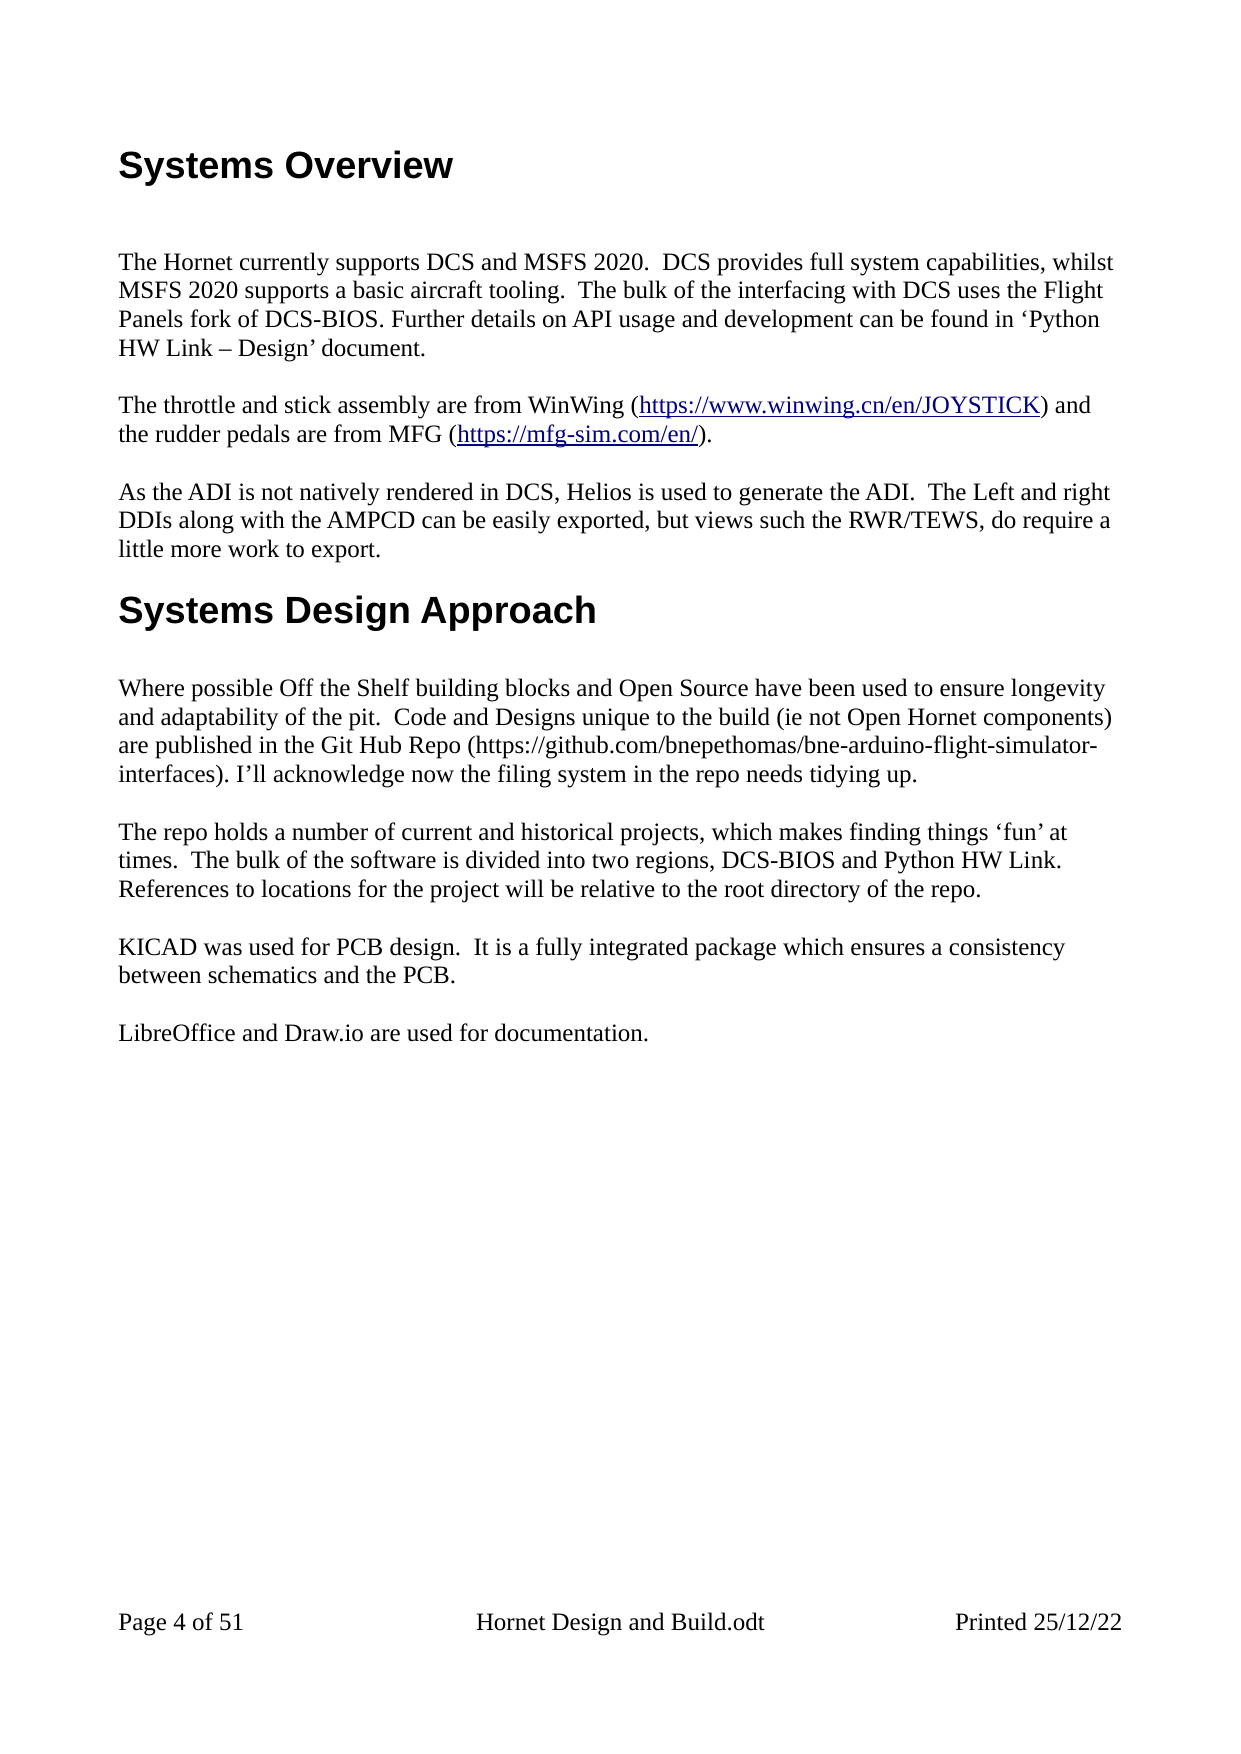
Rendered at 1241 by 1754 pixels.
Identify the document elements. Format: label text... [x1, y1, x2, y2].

text Where possible Off the Shelf building blocks and Open Source have been used to ensure longevity and adaptability of the pit. Code and Designs unique to the build (ie not Open Hornet components) are published in the Git Hub Repo (https://github.com/bnepethomas/bne-arduino-flight-simulator-interfaces). I’ll acknowledge now the filing system in the repo needs tidying up. [118, 673, 1122, 788]
subtitle Systems Overview [118, 143, 1122, 187]
text The Hornet currently supports DCS and MSFS 2020. DCS provides full system capabilities, whilst MSFS 2020 supports a basic aircraft tooling. The bulk of the interfacing with DCS uses the Flight Panels fork of DCS-BIOS. Further details on API usage and development can be found in ‘Python HW Link – Design’ document. [118, 247, 1122, 362]
text KICAD was used for PCB design. It is a fully integrated package which ensures a consistency between schematics and the PCB. [118, 932, 1122, 989]
text As the ADI is not natively rendered in DCS, Helios is used to generate the ADI. The Left and right DDIs along with the AMPCD can be easily exported, but views such the RWR/TEWS, do require a little more work to export. [118, 477, 1122, 563]
text LibreOffice and Draw.io are used for documentation. [118, 1018, 1122, 1047]
text The throttle and stick assembly are from WinWing (https://www.winwing.cn/en/JOYSTICK) and the rudder pedals are from MFG (https://mfg-sim.com/en/). [118, 391, 1122, 448]
subtitle Systems Design Approach [118, 588, 1122, 632]
text The repo holds a number of current and historical projects, which makes finding things ‘fun’ at times. The bulk of the software is divided into two regions, DCS-BIOS and Python HW Link. References to locations for the project will be relative to the root directory of the repo. [118, 817, 1122, 903]
